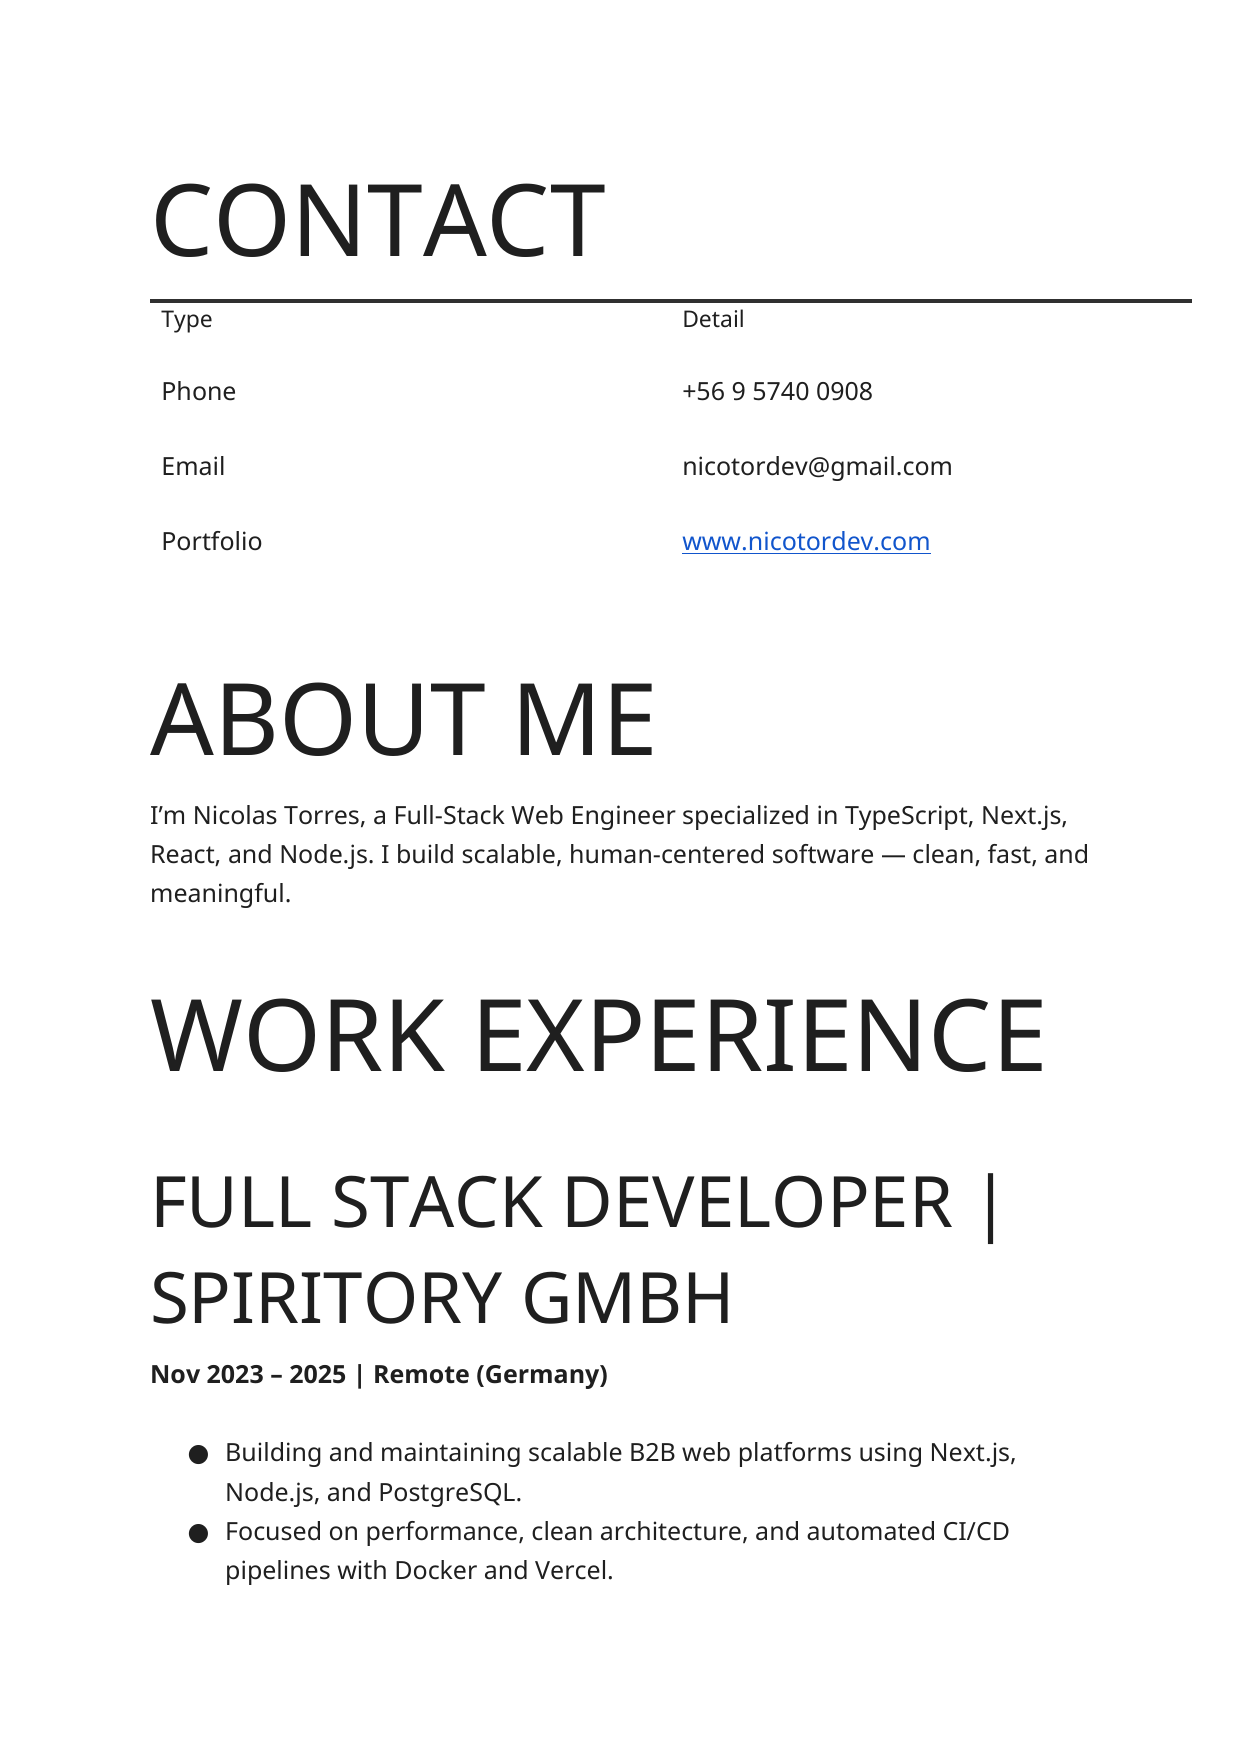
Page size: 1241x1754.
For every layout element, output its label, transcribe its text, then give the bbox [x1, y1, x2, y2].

table_cell nicotordev@gmail.com [671, 449, 1192, 524]
title CONTACT [150, 150, 1090, 286]
table_cell Email [150, 449, 671, 524]
text Nov 2023 – 2025 | Remote (Germany) [150, 1357, 1090, 1391]
title ABOUT ME [150, 649, 1090, 785]
table_header Type [150, 303, 671, 374]
text I’m Nicolas Torres, a Full-Stack Web Engineer specialized in TypeScript, Next.js, React, and Node.js. I build scalable, human-centered software — clean, fast, and meaningful. [150, 797, 1090, 910]
title WORK EXPERIENCE [150, 965, 1090, 1101]
table_cell +56 9 5740 0908 [671, 374, 1192, 449]
list Focused on performance, clean architecture, and automated CI/CD pipelines with Docker and Vercel. [187, 1513, 1090, 1587]
table_header Detail [671, 303, 1192, 374]
table_cell Phone [150, 374, 671, 449]
list Building and maintaining scalable B2B web platforms using Next.js, Node.js, and PostgreSQL. [187, 1435, 1090, 1508]
subtitle FULL STACK DEVELOPER | SPIRITORY GMBH [150, 1151, 1090, 1344]
table_cell Portfolio [150, 524, 671, 599]
table_cell www.nicotordev.com [671, 524, 1192, 599]
